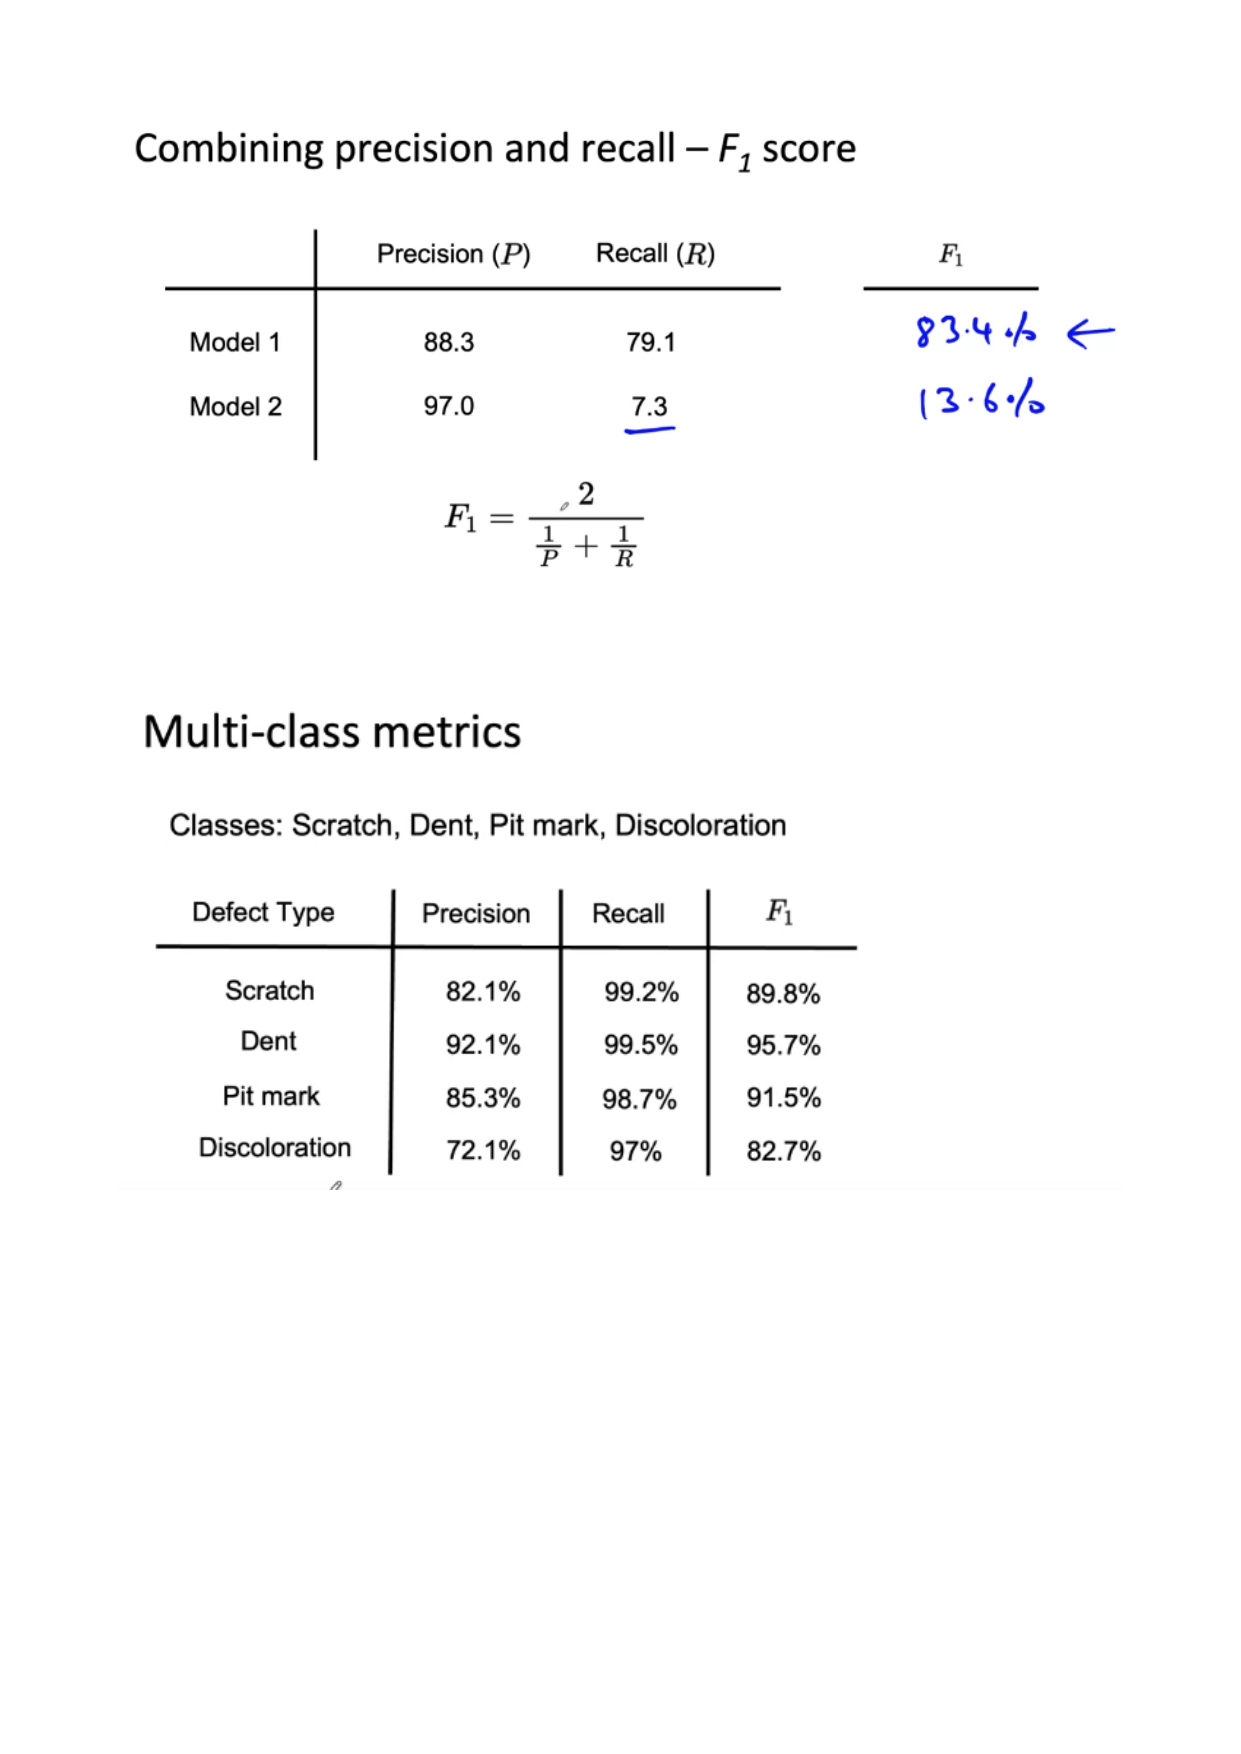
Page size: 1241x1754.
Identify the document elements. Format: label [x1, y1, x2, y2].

picture [118, 693, 1123, 1190]
picture [118, 118, 1123, 579]
